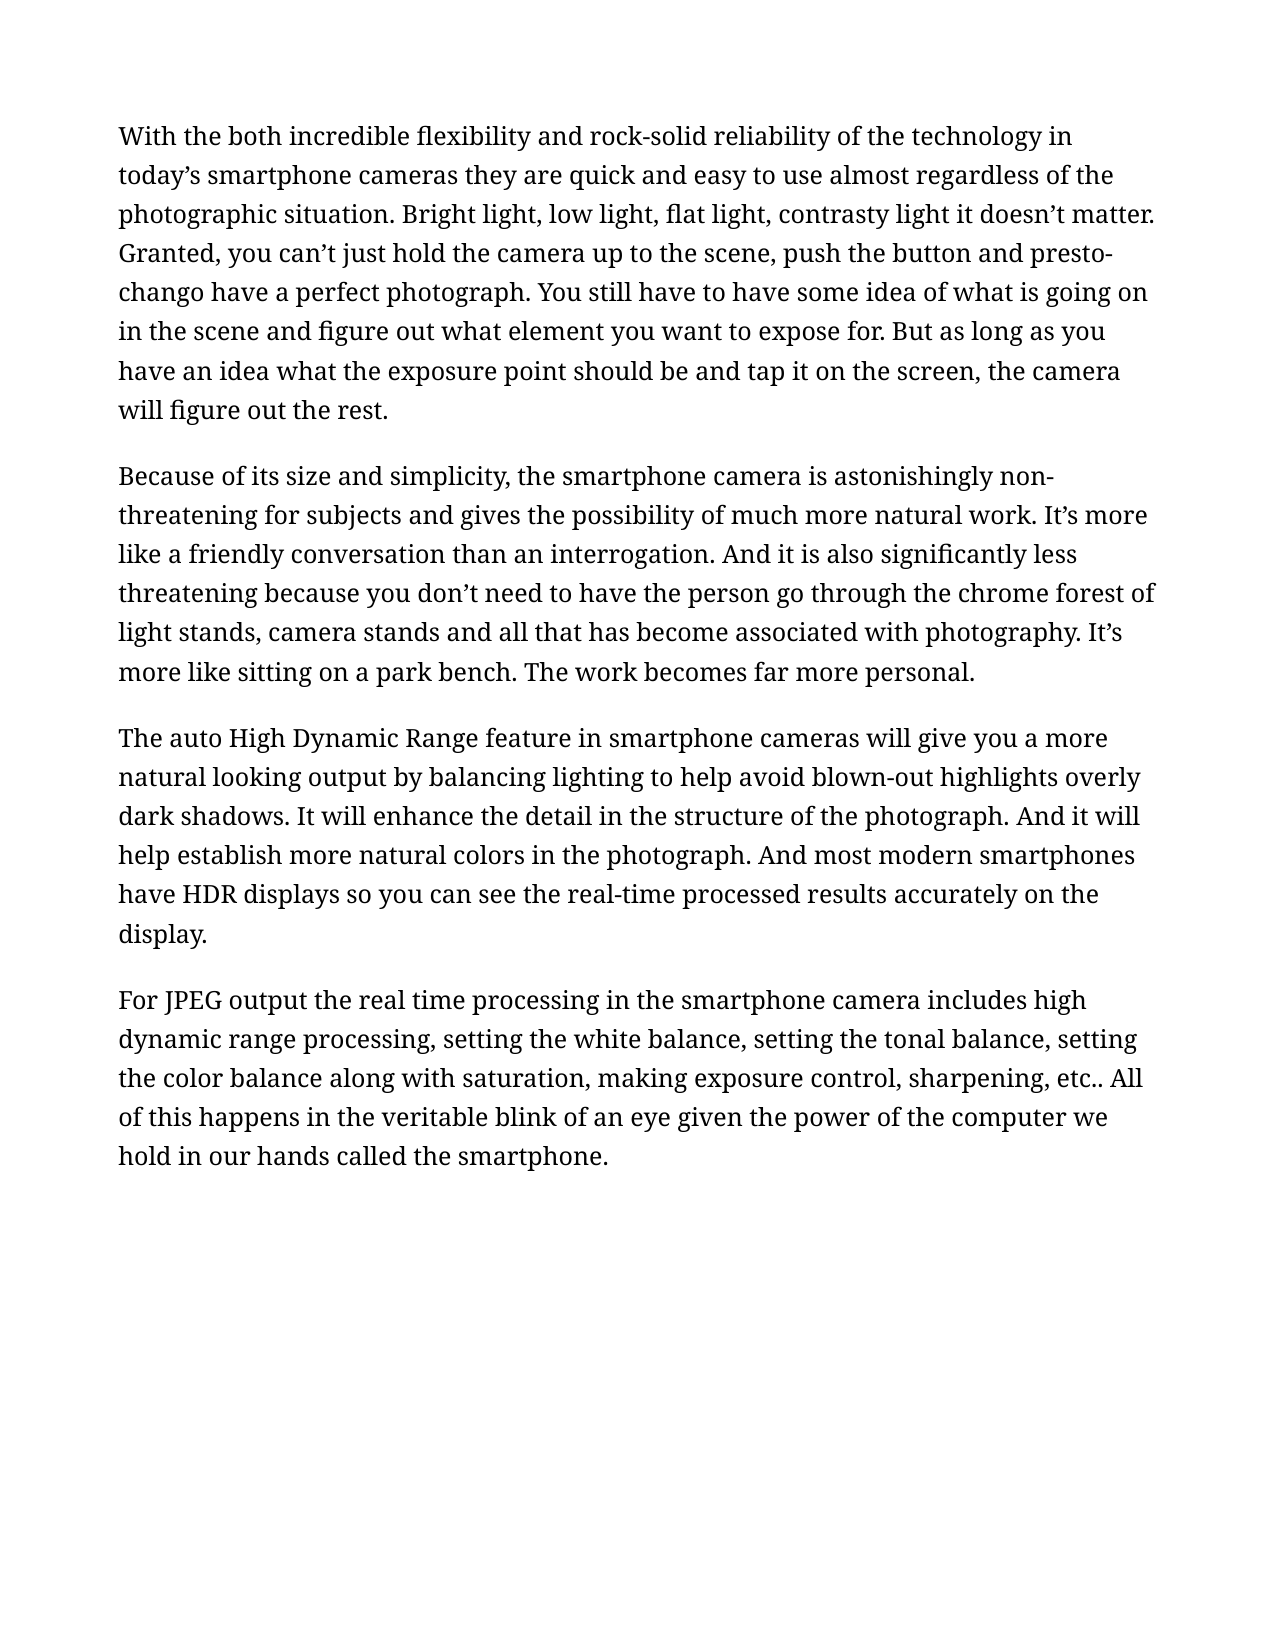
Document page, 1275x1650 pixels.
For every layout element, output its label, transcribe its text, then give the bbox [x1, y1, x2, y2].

text With the both incredible flexibility and rock-solid reliability of the technology in today’s smartphone cameras they are quick and easy to use almost regardless of the photographic situation. Bright light, low light, flat light, contrasty light it doesn’t matter. Granted, you can’t just hold the camera up to the scene, push the button and presto-chango have a perfect photograph. You still have to have some idea of what is going on in the scene and figure out what element you want to expose for. But as long as you have an idea what the exposure point should be and tap it on the screen, the camera will figure out the rest. [118, 118, 1157, 426]
text Because of its size and simplicity, the smartphone camera is astonishingly non-threatening for subjects and gives the possibility of much more natural work. It’s more like a friendly conversation than an interrogation. And it is also significantly less threatening because you don’t need to have the person go through the chrome forest of light stands, camera stands and all that has become associated with photography. It’s more like sitting on a park bench. The work becomes far more personal. [118, 458, 1157, 688]
text For JPEG output the real time processing in the smartphone camera includes high dynamic range processing, setting the white balance, setting the tonal balance, setting the color balance along with saturation, making exposure control, sharpening, etc.. All of this happens in the veritable blink of an eye given the power of the computer we hold in our hands called the smartphone. [118, 982, 1157, 1173]
text The auto High Dynamic Range feature in smartphone cameras will give you a more natural looking output by balancing lighting to help avoid blown-out highlights overly dark shadows. It will enhance the detail in the structure of the photograph. And it will help establish more natural colors in the photograph. And most modern smartphones have HDR displays so you can see the real-time processed results accurately on the display. [118, 720, 1157, 950]
